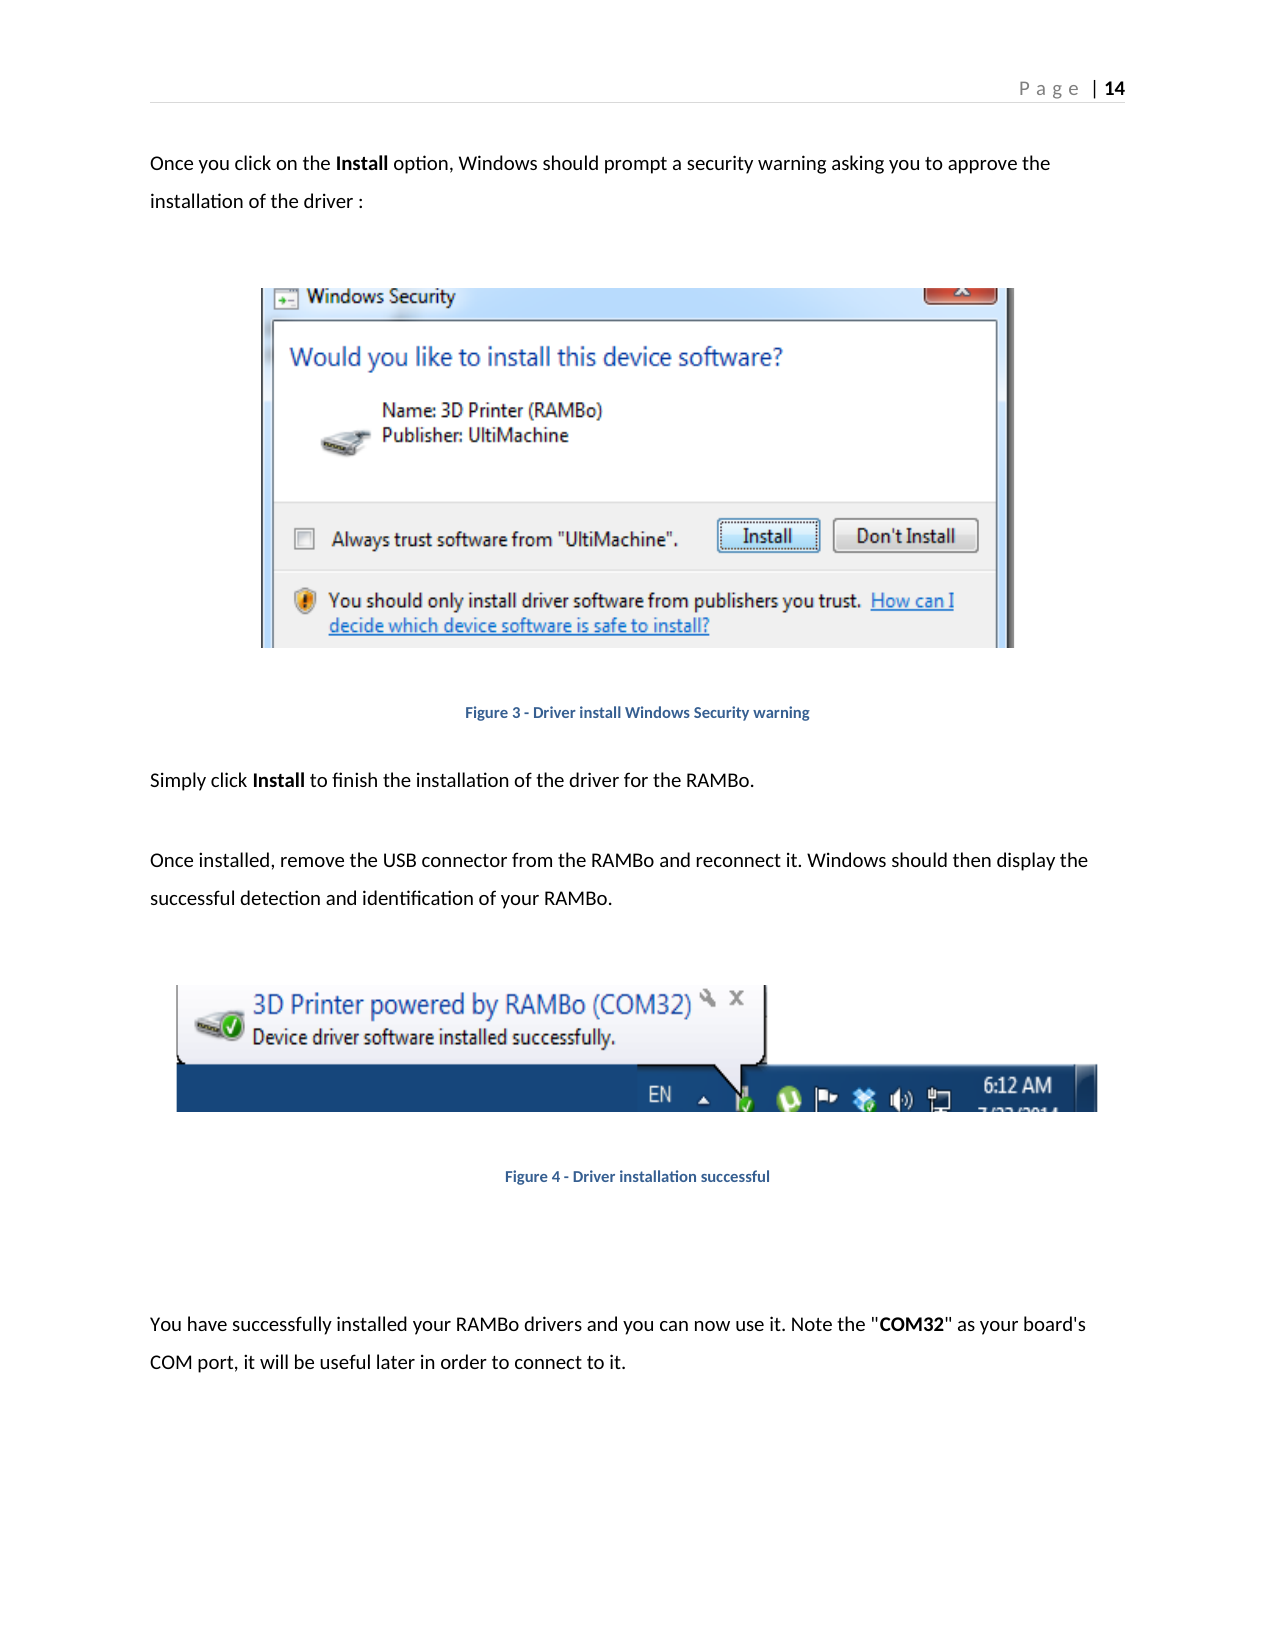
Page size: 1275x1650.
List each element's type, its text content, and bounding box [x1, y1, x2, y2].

text Figure 4 - Driver installation successful [150, 1166, 1125, 1186]
text You have successfully installed your RAMBo drivers and you can now use it. Note the "COM32" as your board's COM port, it will be useful later in order to connect to it. [150, 1311, 1125, 1374]
text Simply click Install to finish the installation of the driver for the RAMBo. [150, 767, 1125, 792]
text Once installed, remove the USB connector from the RAMBo and reconnect it. Windows should then display the successful detection and identification of your RAMBo. [150, 847, 1125, 910]
text Once you click on the Install option, Windows should prompt a security warning asking you to approve the installation of the driver : [150, 150, 1125, 213]
text Figure 3 - Driver install Windows Security warning [150, 702, 1125, 722]
